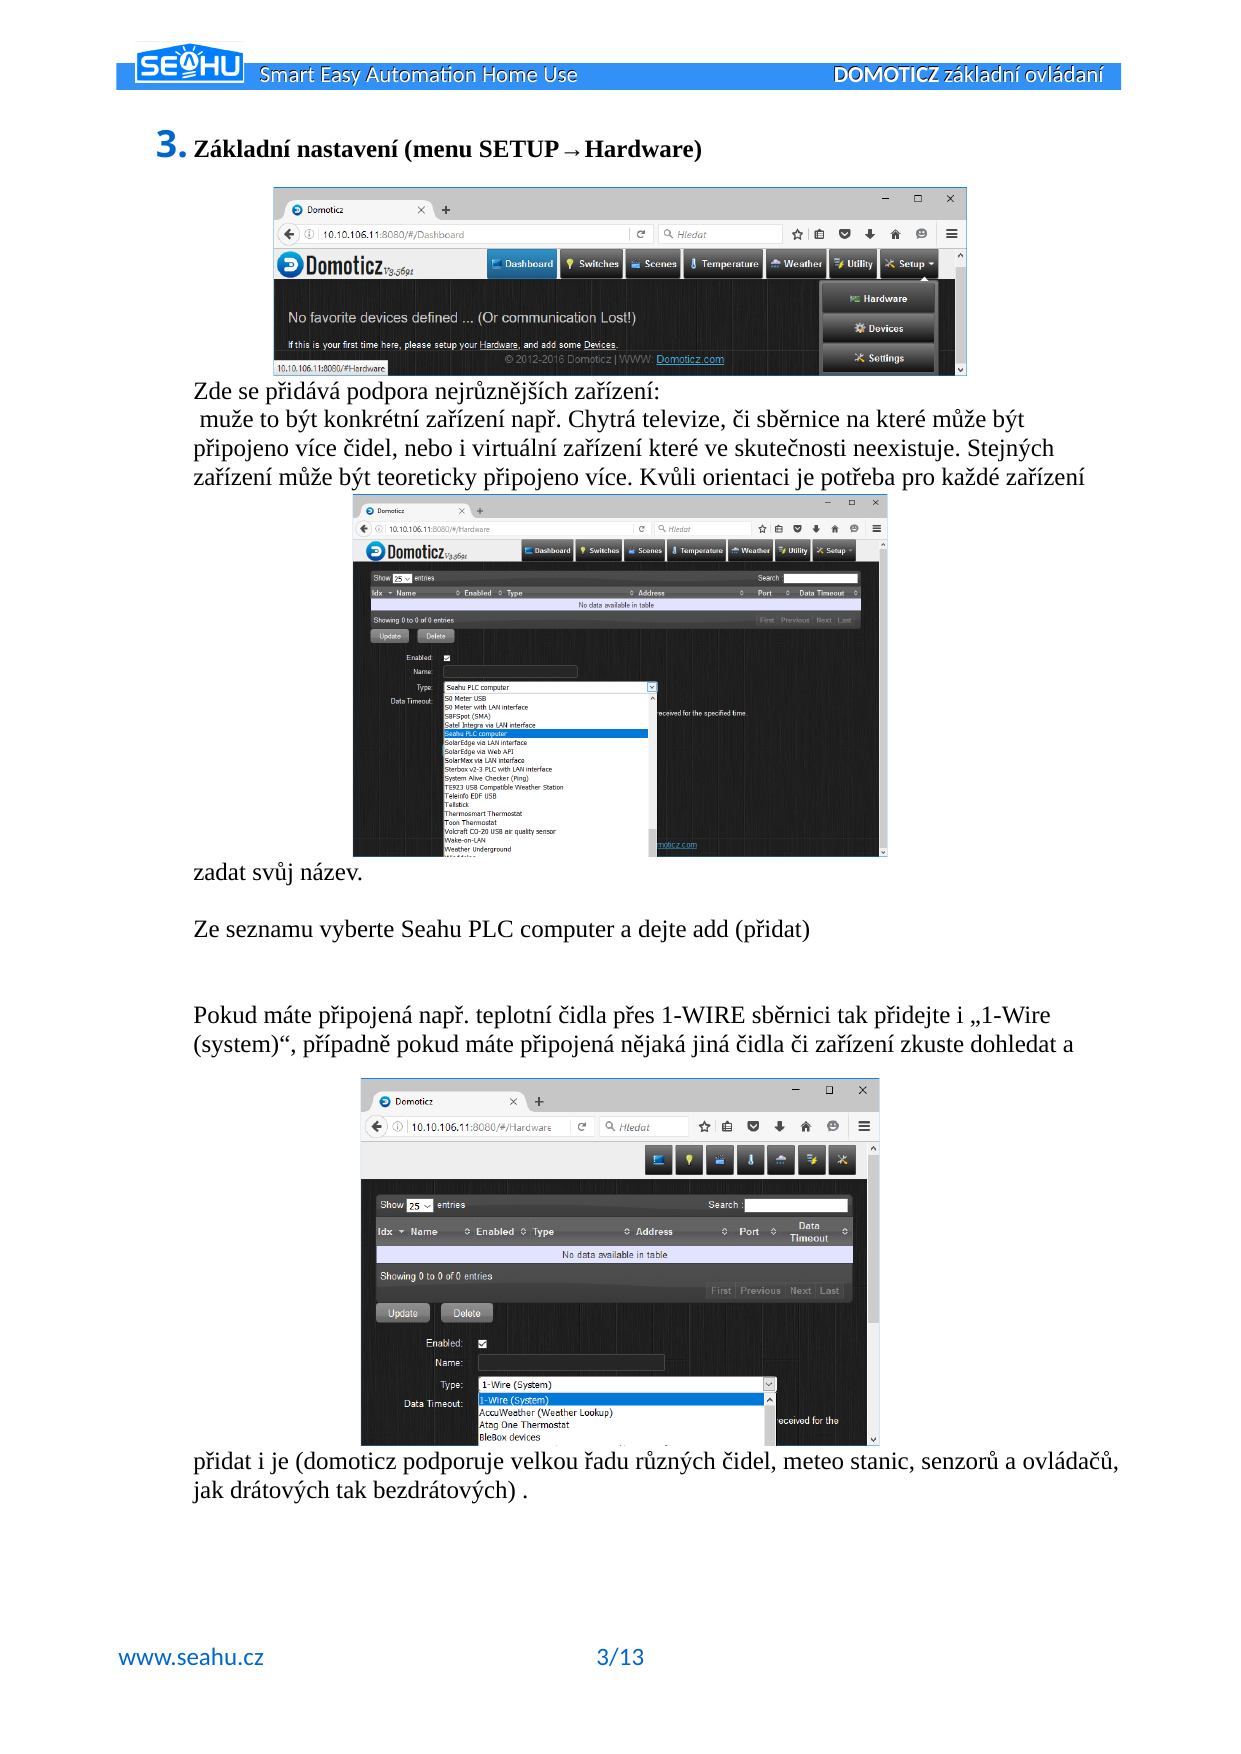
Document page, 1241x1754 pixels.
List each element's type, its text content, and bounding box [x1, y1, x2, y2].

picture [360, 1078, 880, 1446]
picture [352, 494, 888, 857]
picture [135, 41, 245, 83]
picture [273, 187, 967, 376]
list Základní nastavení (menu SETUP→Hardware) Zde se přidává podpora nejrůznějších zařízení: muže to být konkrétní zařízení např. Chytrá televize, či sběrnice na které může být připojeno více čidel, nebo i virtuální zařízení které ve skutečnosti neexistuje. Stejných zařízení může být teoreticky připojeno více. Kvůli orientaci je potřeba pro každé zařízení zadat svůj název. Ze seznamu vyberte Seahu PLC computer a dejte add (přidat) Pokud máte připojená např. teplotní čidla přes 1-WIRE sběrnici tak přidejte i „1-Wire (system)“, případně pokud máte připojená nějaká jiná čidla či zařízení zkuste dohledat a přidat i je (domoticz podporuje velkou řadu různých čidel, meteo stanic, senzorů a ovládačů, jak drátových tak bezdrátových) . [156, 118, 1122, 1590]
